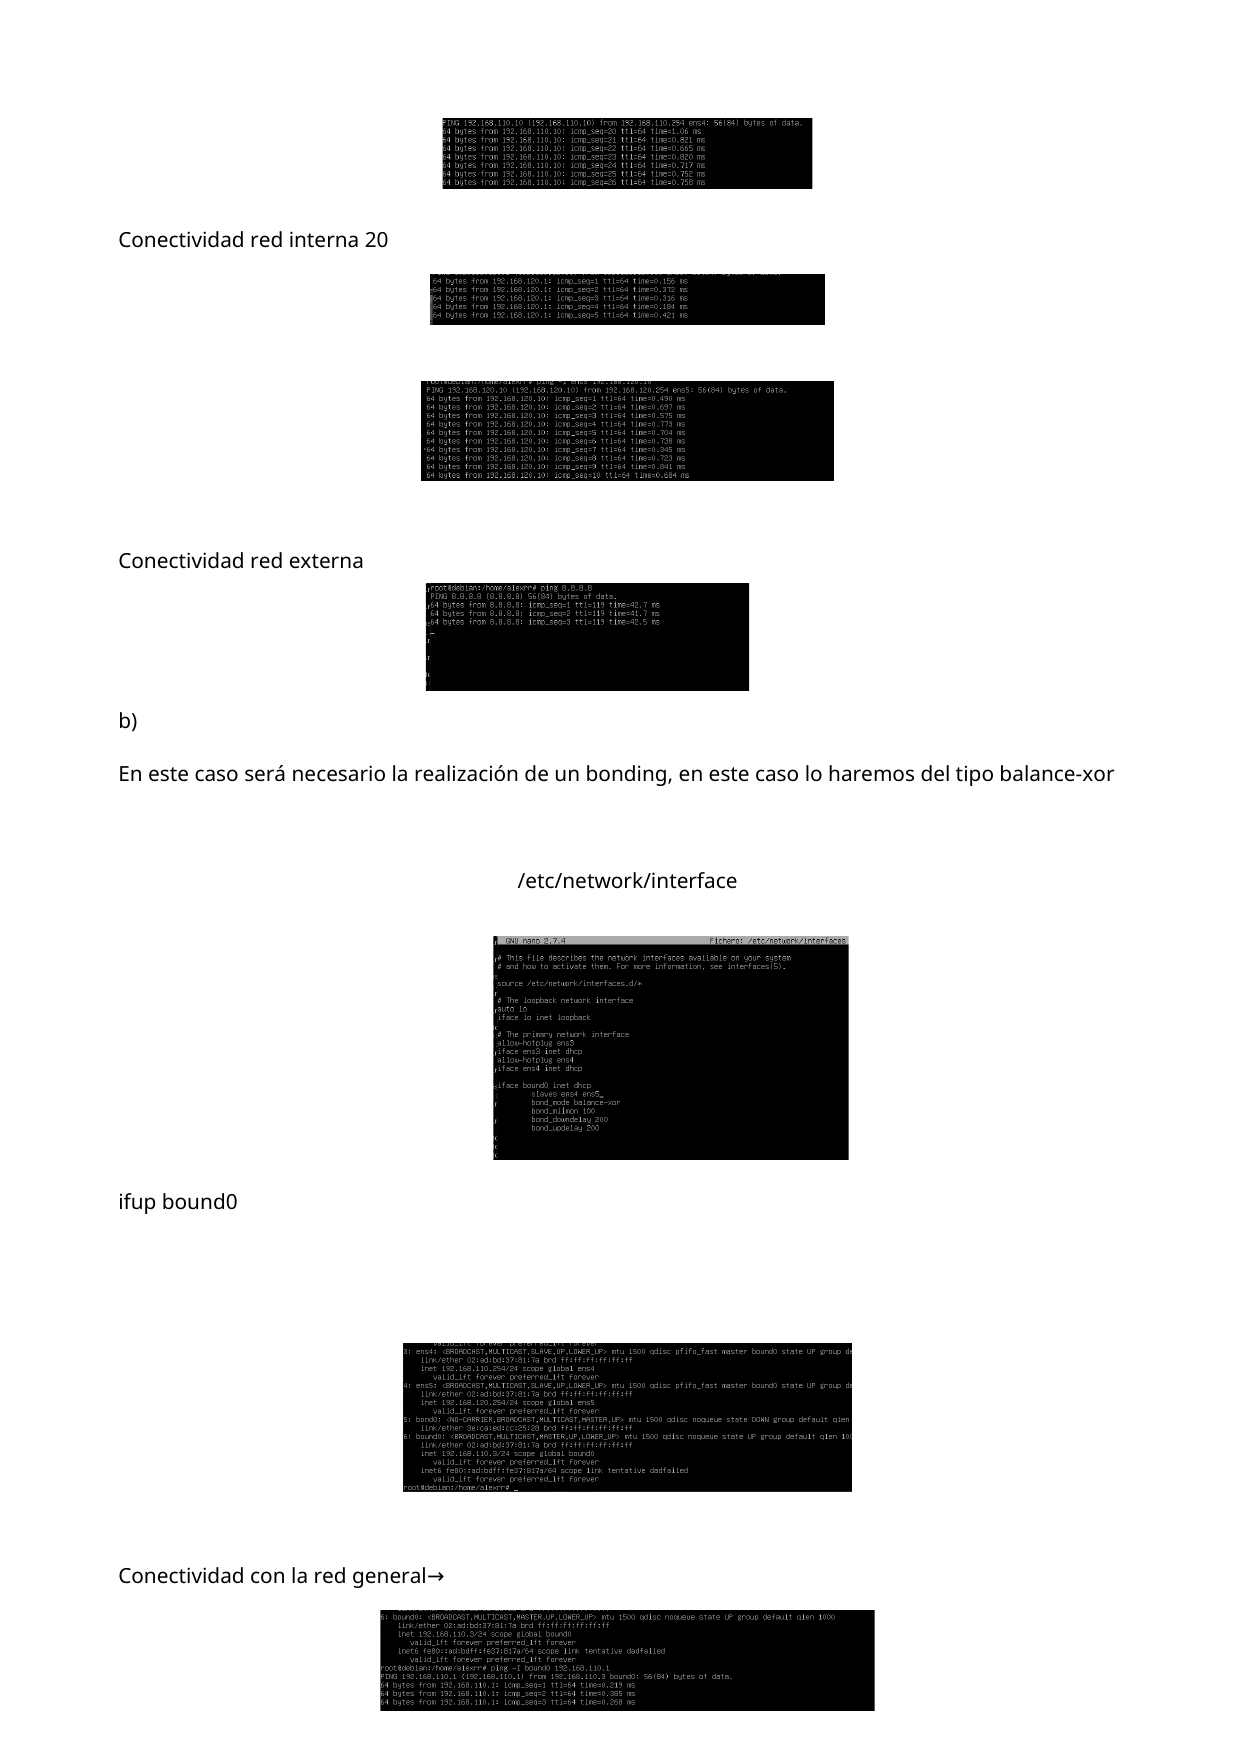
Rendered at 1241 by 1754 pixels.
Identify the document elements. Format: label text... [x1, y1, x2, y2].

text ifup bound0 [118, 1187, 1137, 1215]
picture [425, 583, 456, 619]
picture [380, 1658, 467, 1711]
text /etc/network/interface [118, 866, 1137, 895]
text b) [118, 706, 1137, 734]
text Conectividad con la red general→ [118, 1561, 1137, 1589]
picture [421, 415, 440, 481]
text Conectividad red externa [118, 546, 1137, 574]
picture [430, 305, 659, 325]
picture [493, 936, 530, 1120]
text En este caso será necesario la realización de un bonding, en este caso lo haremos del tipo balance-xor [118, 759, 1137, 788]
text Conectividad red interna 20 [118, 225, 1137, 253]
picture [442, 155, 487, 189]
picture [403, 1393, 469, 1492]
